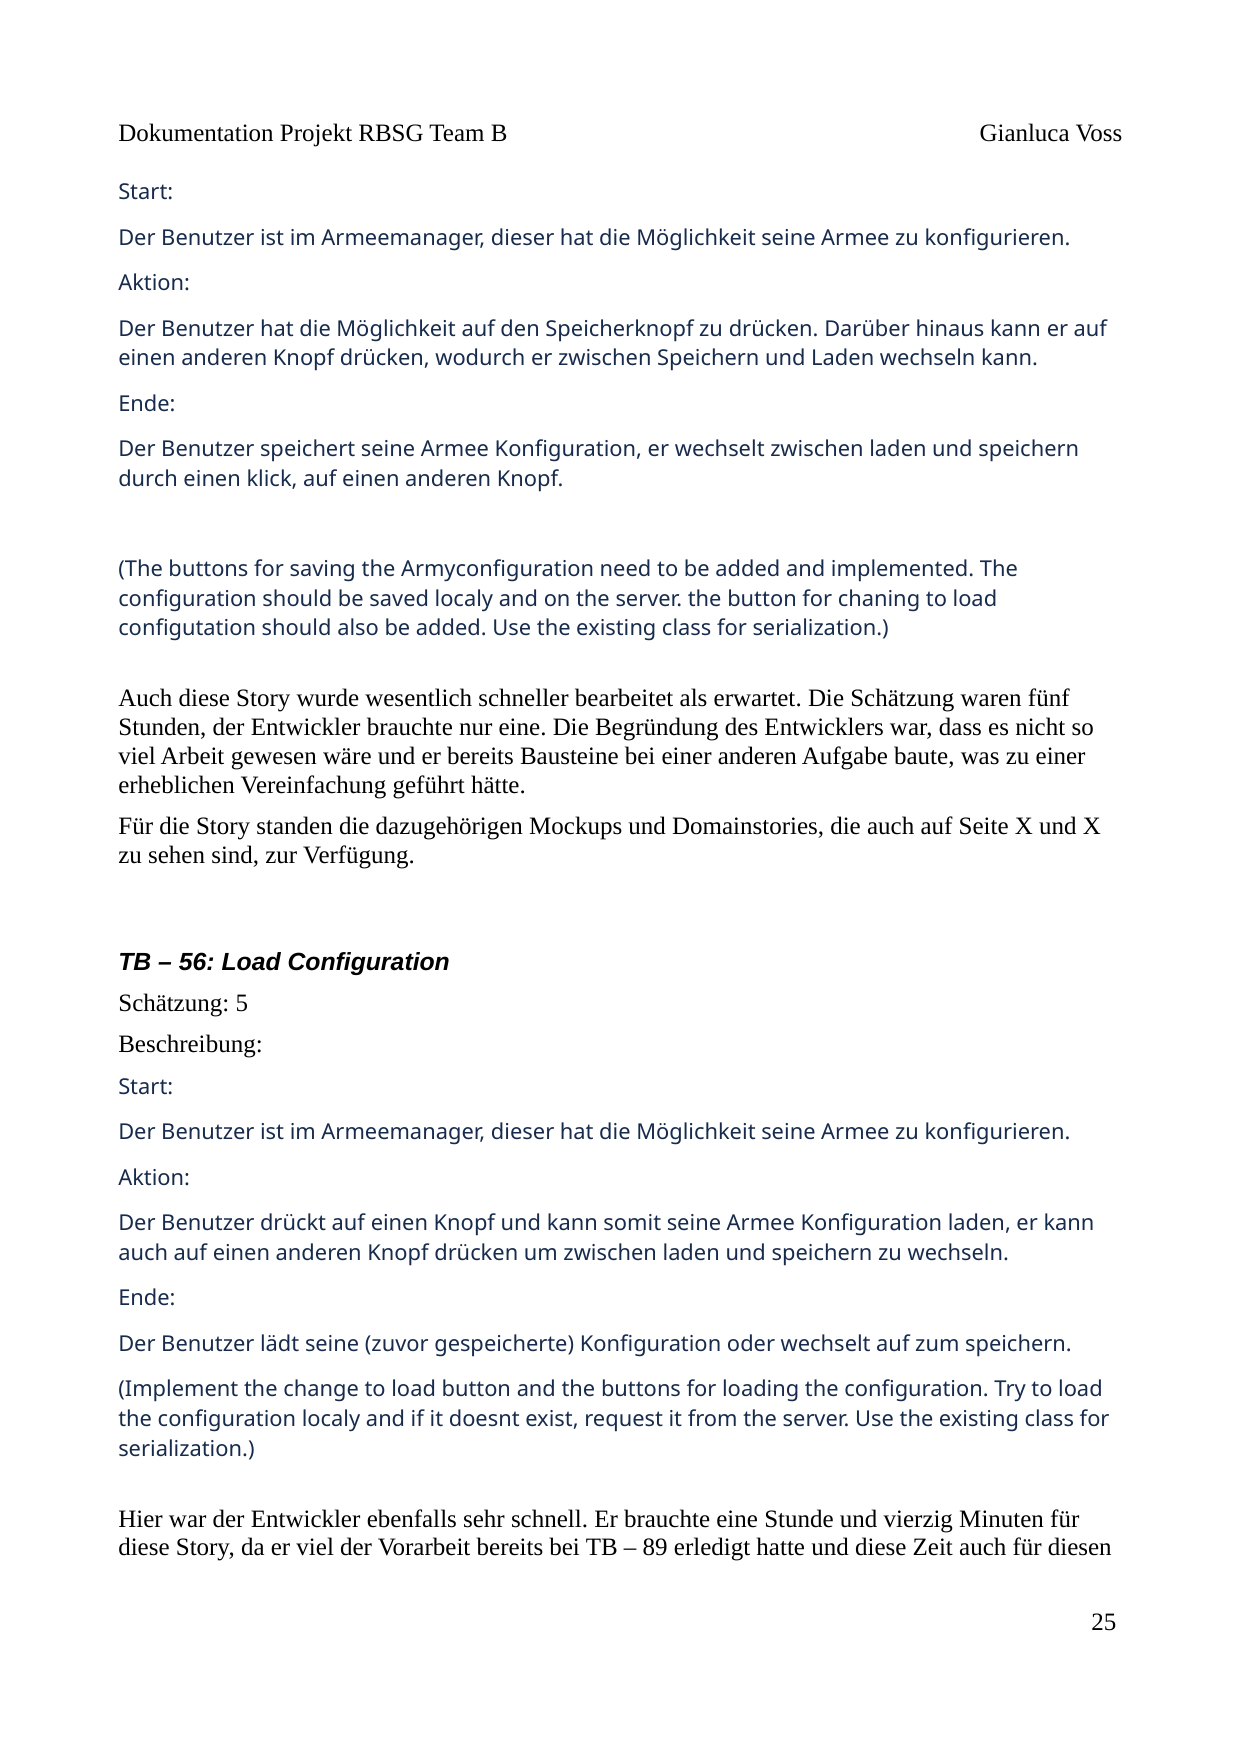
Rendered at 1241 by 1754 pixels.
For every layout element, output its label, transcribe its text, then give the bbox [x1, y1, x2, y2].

text Start: [118, 176, 1122, 206]
text Beschreibung: [118, 1029, 1122, 1058]
text Der Benutzer drückt auf einen Knopf und kann somit seine Armee Konfiguration laden, er kann auch auf einen anderen Knopf drücken um zwischen laden und speichern zu wechseln. [118, 1207, 1122, 1267]
text Start: [118, 1071, 1122, 1101]
text Schätzung: 5 [118, 988, 1122, 1017]
text Der Benutzer ist im Armeemanager, dieser hat die Möglichkeit seine Armee zu konfigurieren. [118, 222, 1122, 252]
text Ende: [118, 1282, 1122, 1312]
text Der Benutzer hat die Möglichkeit auf den Speicherknopf zu drücken. Darüber hinaus kann er auf einen anderen Knopf drücken, wodurch er zwischen Speichern und Laden wechseln kann. [118, 313, 1122, 372]
text Der Benutzer speichert seine Armee Konfiguration, er wechselt zwischen laden und speichern durch einen klick, auf einen anderen Knopf. [118, 433, 1122, 493]
text Der Benutzer lädt seine (zuvor gespeicherte) Konfiguration oder wechselt auf zum speichern. [118, 1328, 1122, 1357]
text Ende: [118, 388, 1122, 418]
text Für die Story standen die dazugehörigen Mockups und Domainstories, die auch auf Seite X und X zu sehen sind, zur Verfügung. [118, 811, 1122, 868]
text Aktion: [118, 1162, 1122, 1191]
text Hier war der Entwickler ebenfalls sehr schnell. Er brauchte eine Stunde und vierzig Minuten für diese Story, da er viel der Vorarbeit bereits bei TB – 89 erledigt hatte und diese Zeit auch für diesen [118, 1504, 1122, 1561]
subtitle TB – 56: Load Configuration [118, 947, 1122, 976]
text Auch diese Story wurde wesentlich schneller bearbeitet als erwartet. Die Schätzung waren fünf Stunden, der Entwickler brauchte nur eine. Die Begründung des Entwicklers war, dass es nicht so viel Arbeit gewesen wäre und er bereits Bausteine bei einer anderen Aufgabe baute, was zu einer erheblichen Vereinfachung geführt hätte. [118, 683, 1122, 798]
text (Implement the change to load button and the buttons for loading the configuration. Try to load the configuration localy and if it doesnt exist, request it from the server. Use the existing class for serialization.) [118, 1373, 1122, 1462]
text Der Benutzer ist im Armeemanager, dieser hat die Möglichkeit seine Armee zu konfigurieren. [118, 1116, 1122, 1146]
text Aktion: [118, 267, 1122, 297]
text (The buttons for saving the Armyconfiguration need to be added and implemented. The configuration should be saved localy and on the server. the button for chaning to load configutation should also be added. Use the existing class for serialization.) [118, 553, 1122, 642]
